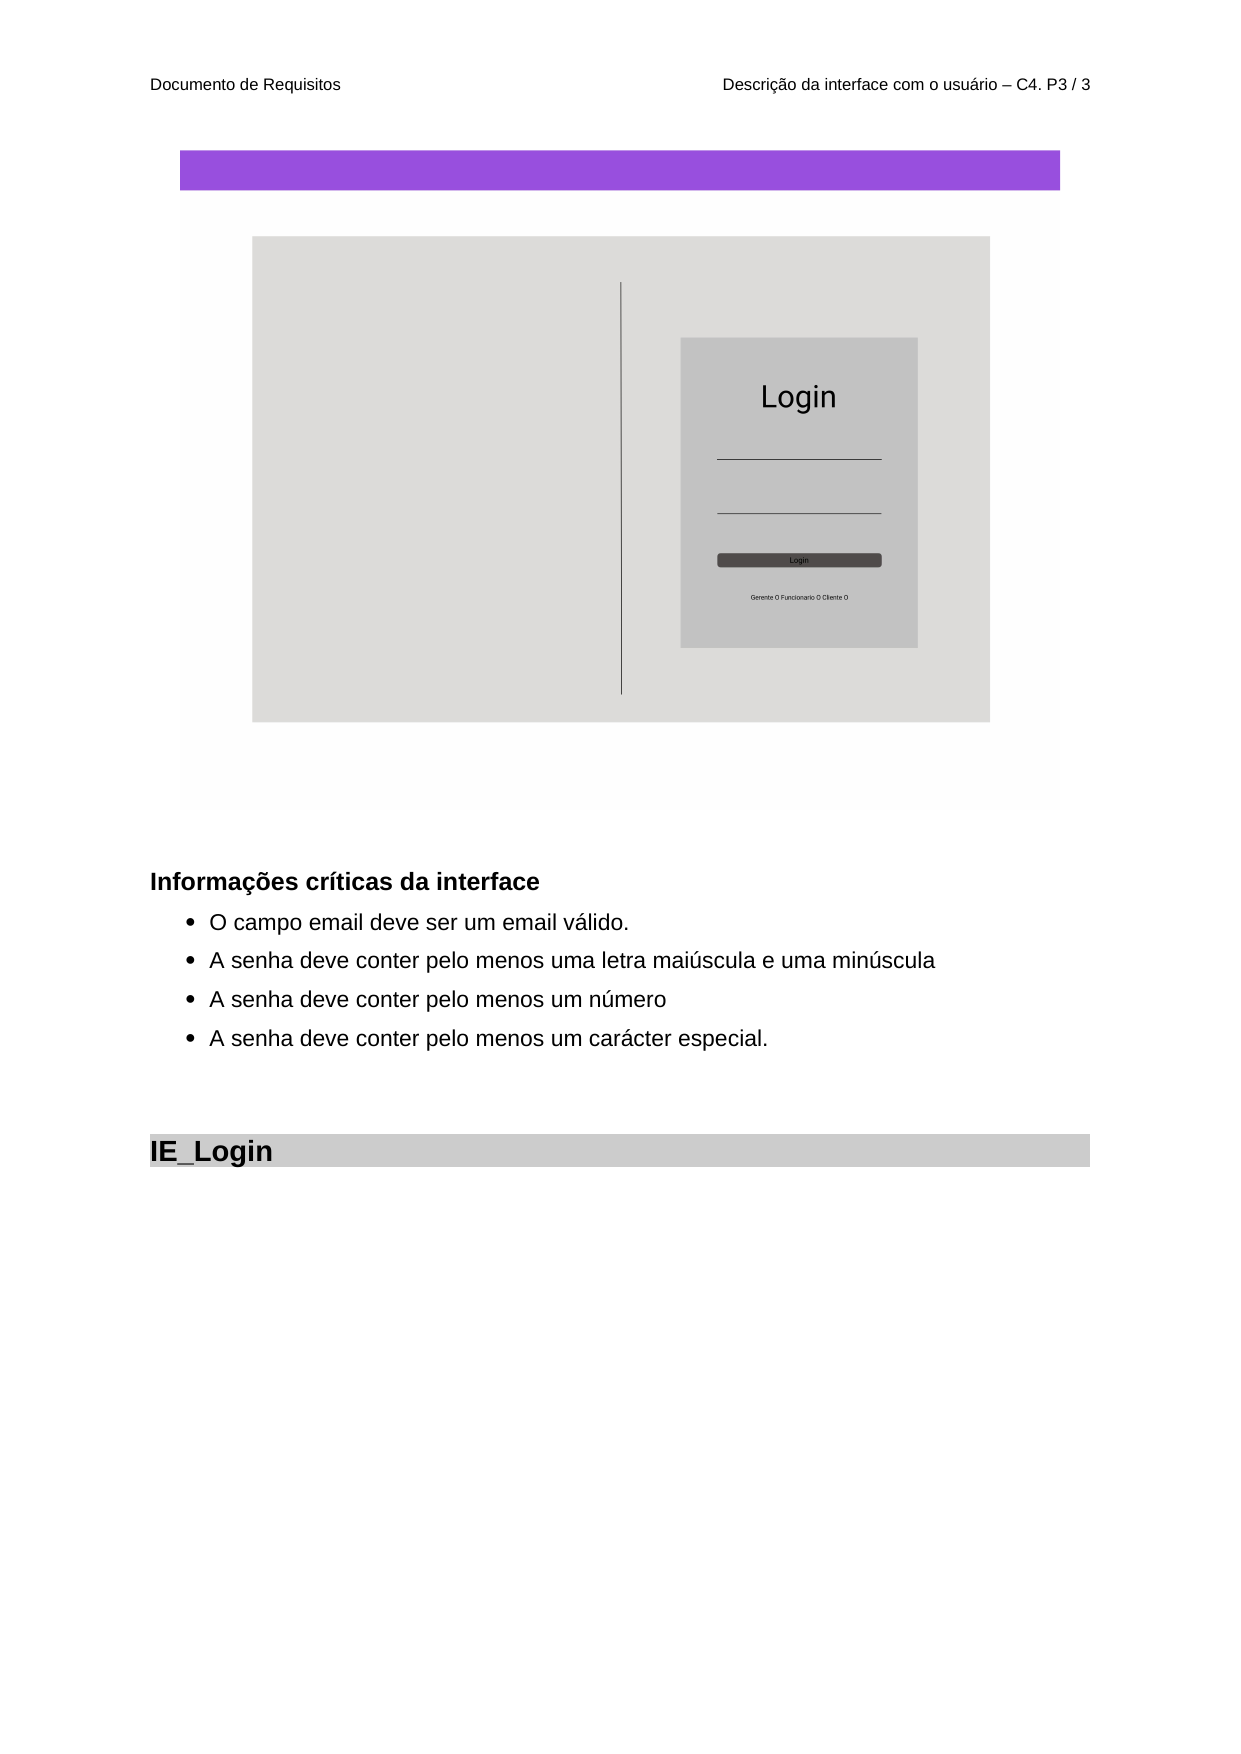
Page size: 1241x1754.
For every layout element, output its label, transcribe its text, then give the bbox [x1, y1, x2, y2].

subtitle IE_Login [150, 1134, 1090, 1167]
picture [180, 150, 1060, 810]
subtitle Informações críticas da interface [150, 867, 1090, 896]
list A senha deve conter pelo menos um carácter especial. [186, 1025, 1090, 1051]
list A senha deve conter pelo menos um número [186, 986, 1090, 1012]
list O campo email deve ser um email válido. [186, 908, 1090, 935]
list A senha deve conter pelo menos uma letra maiúscula e uma minúscula [186, 947, 1090, 974]
